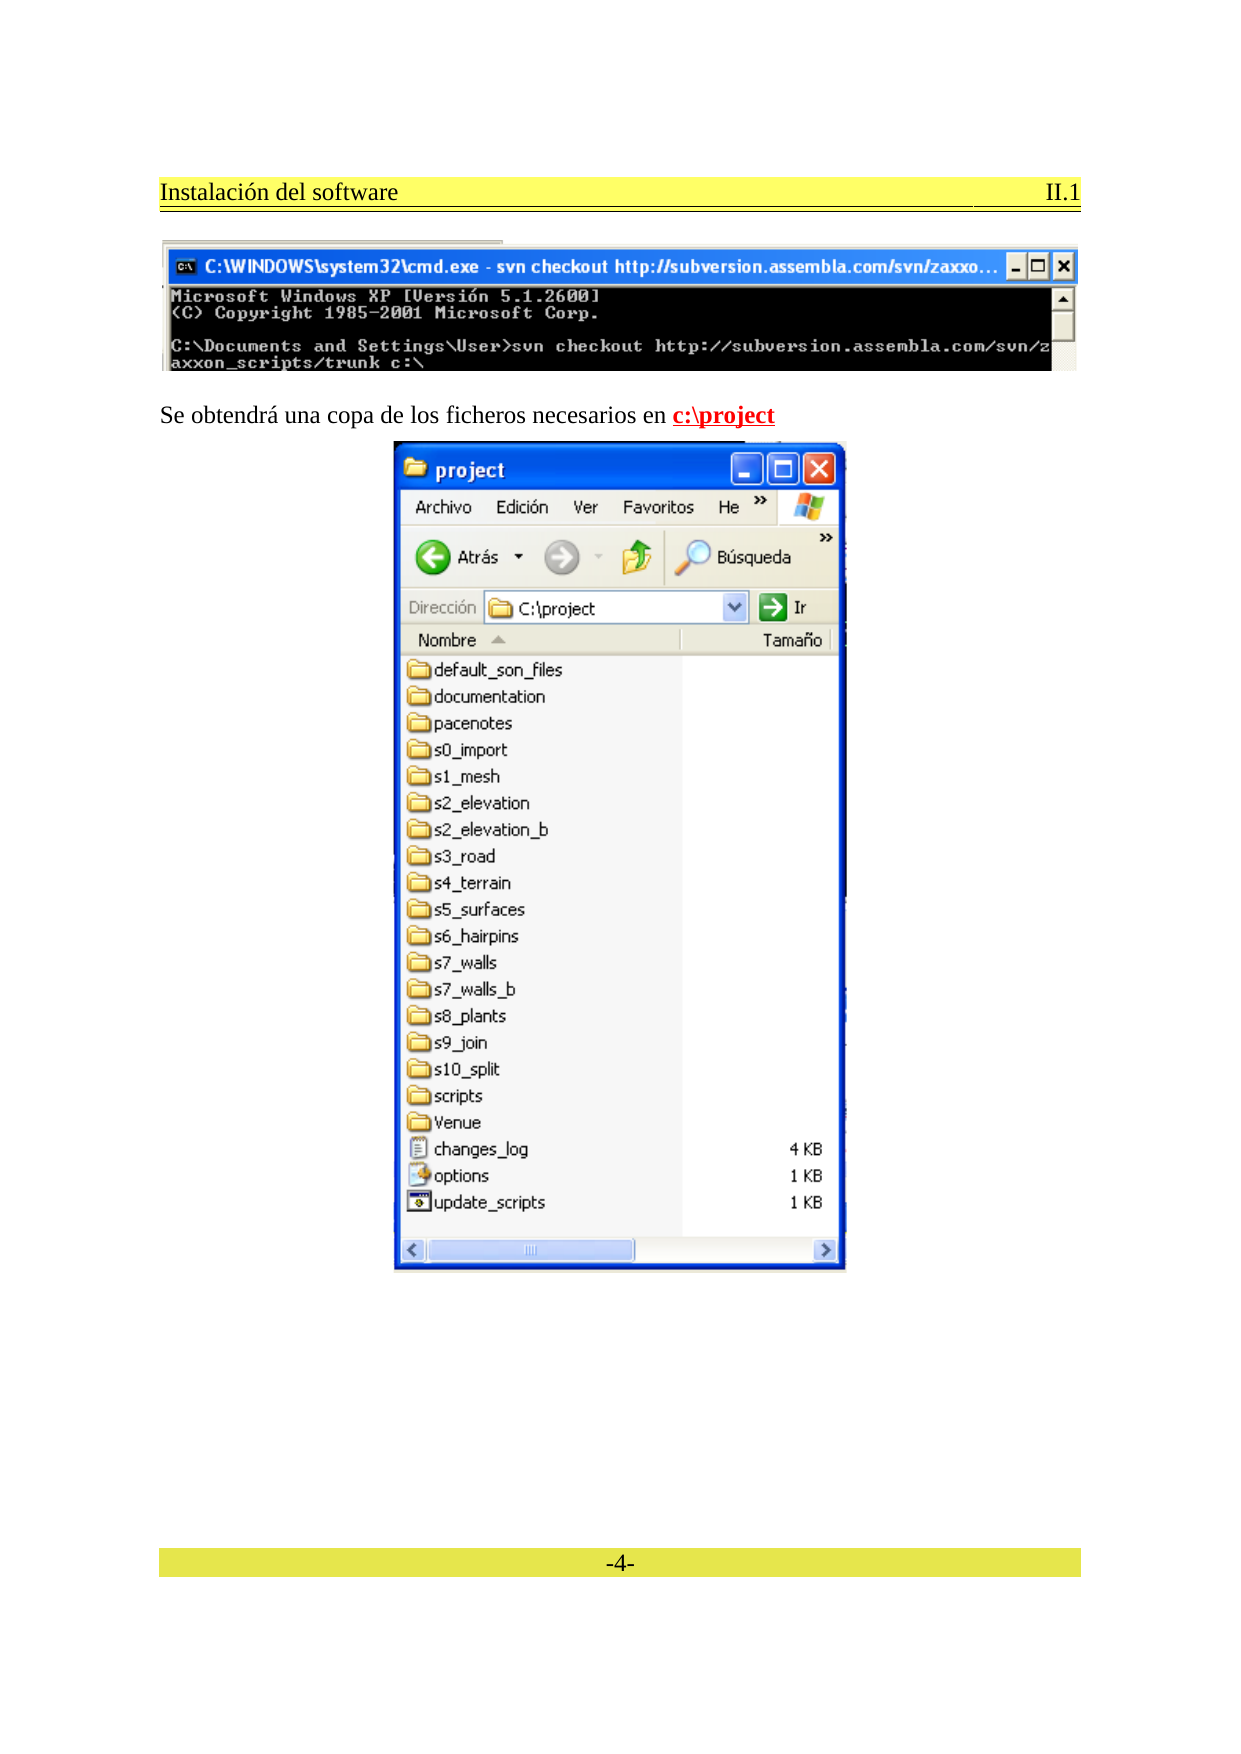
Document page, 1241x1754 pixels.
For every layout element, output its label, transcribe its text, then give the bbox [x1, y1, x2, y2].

text Se obtendrá una copa de los ficheros necesarios en c:\project [159, 240, 1081, 428]
picture [162, 240, 1078, 371]
picture [393, 441, 847, 1273]
